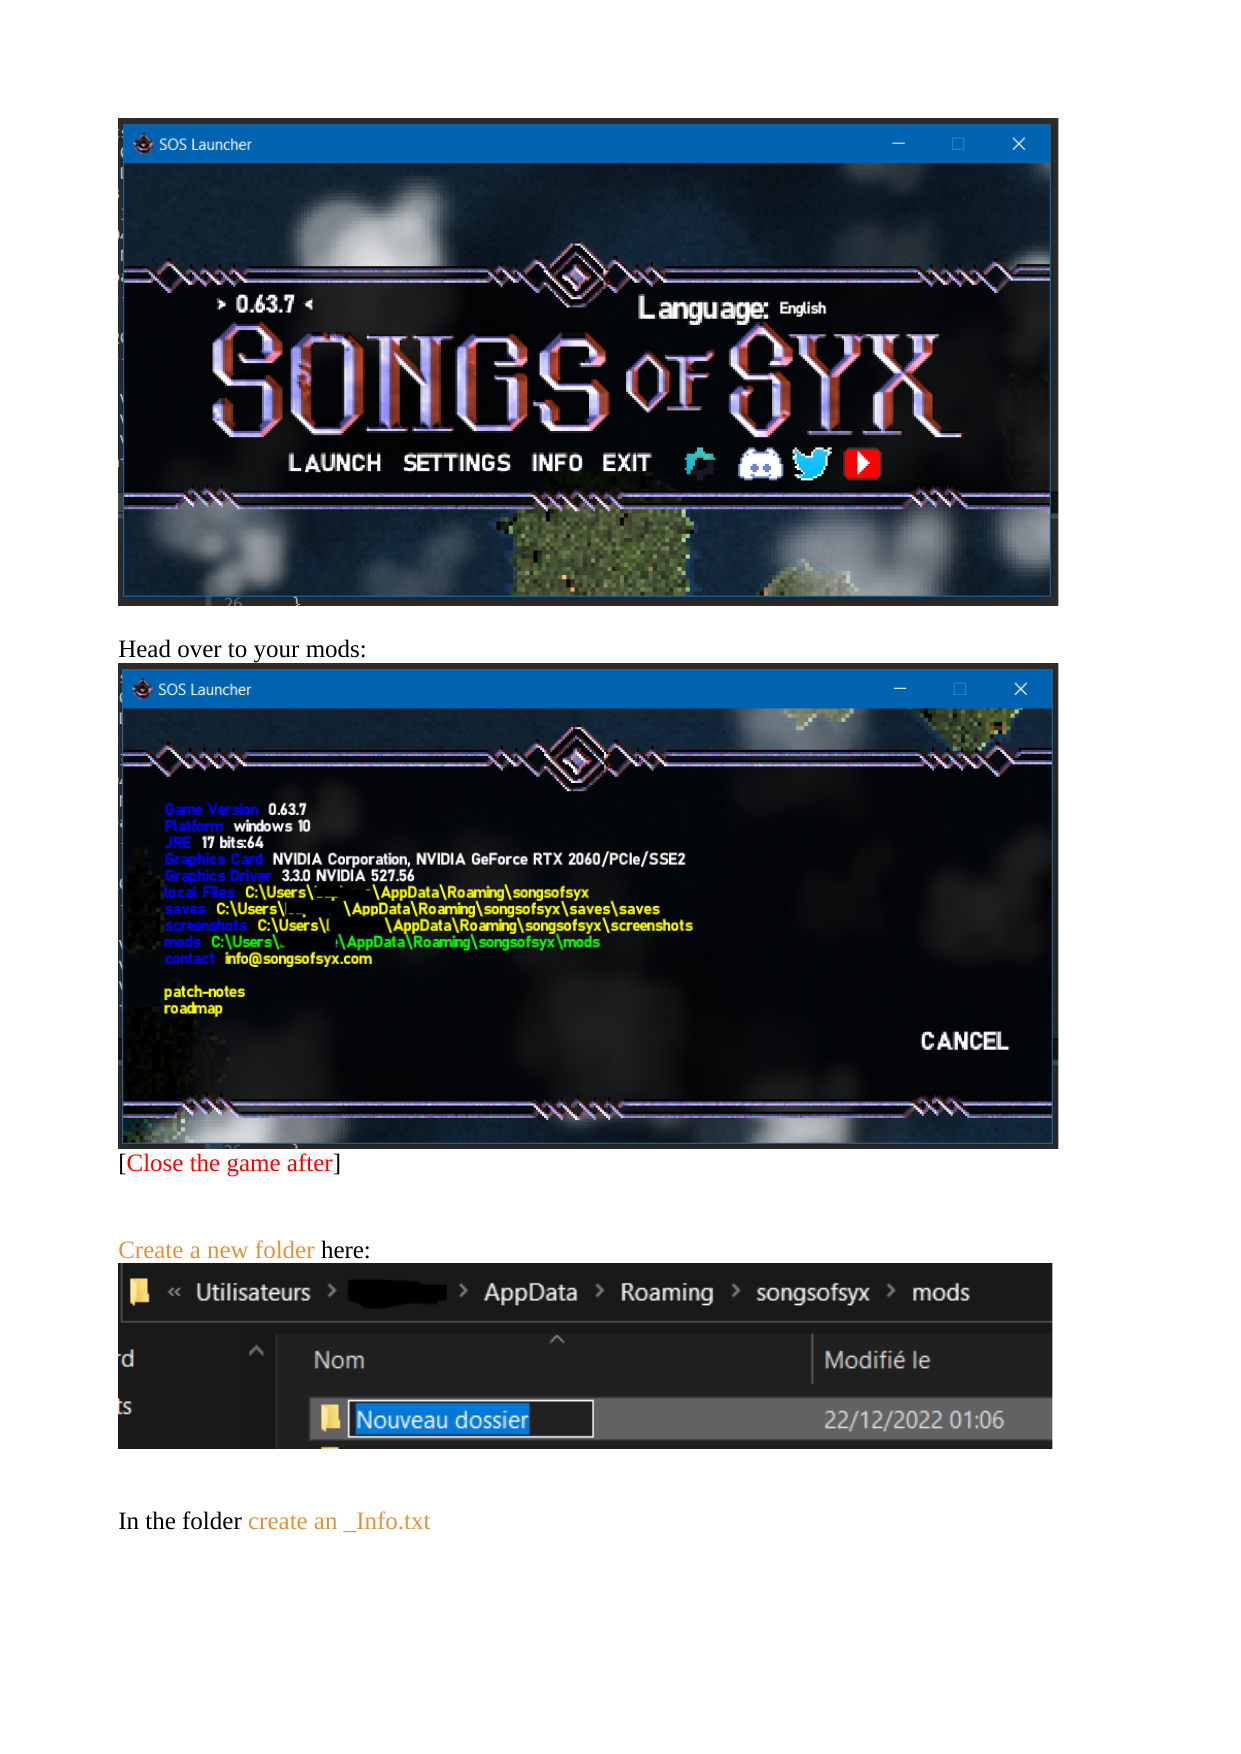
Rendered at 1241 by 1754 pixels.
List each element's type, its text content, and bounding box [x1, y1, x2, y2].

picture [118, 118, 1059, 606]
picture [118, 1263, 1053, 1449]
text In the folder create an _Info.txt [118, 1506, 1122, 1534]
text Create a new folder here: [118, 1235, 1122, 1263]
picture [118, 663, 1059, 1149]
text Head over to your mods: [118, 634, 1122, 663]
text [Close the game after] [118, 1148, 1122, 1177]
